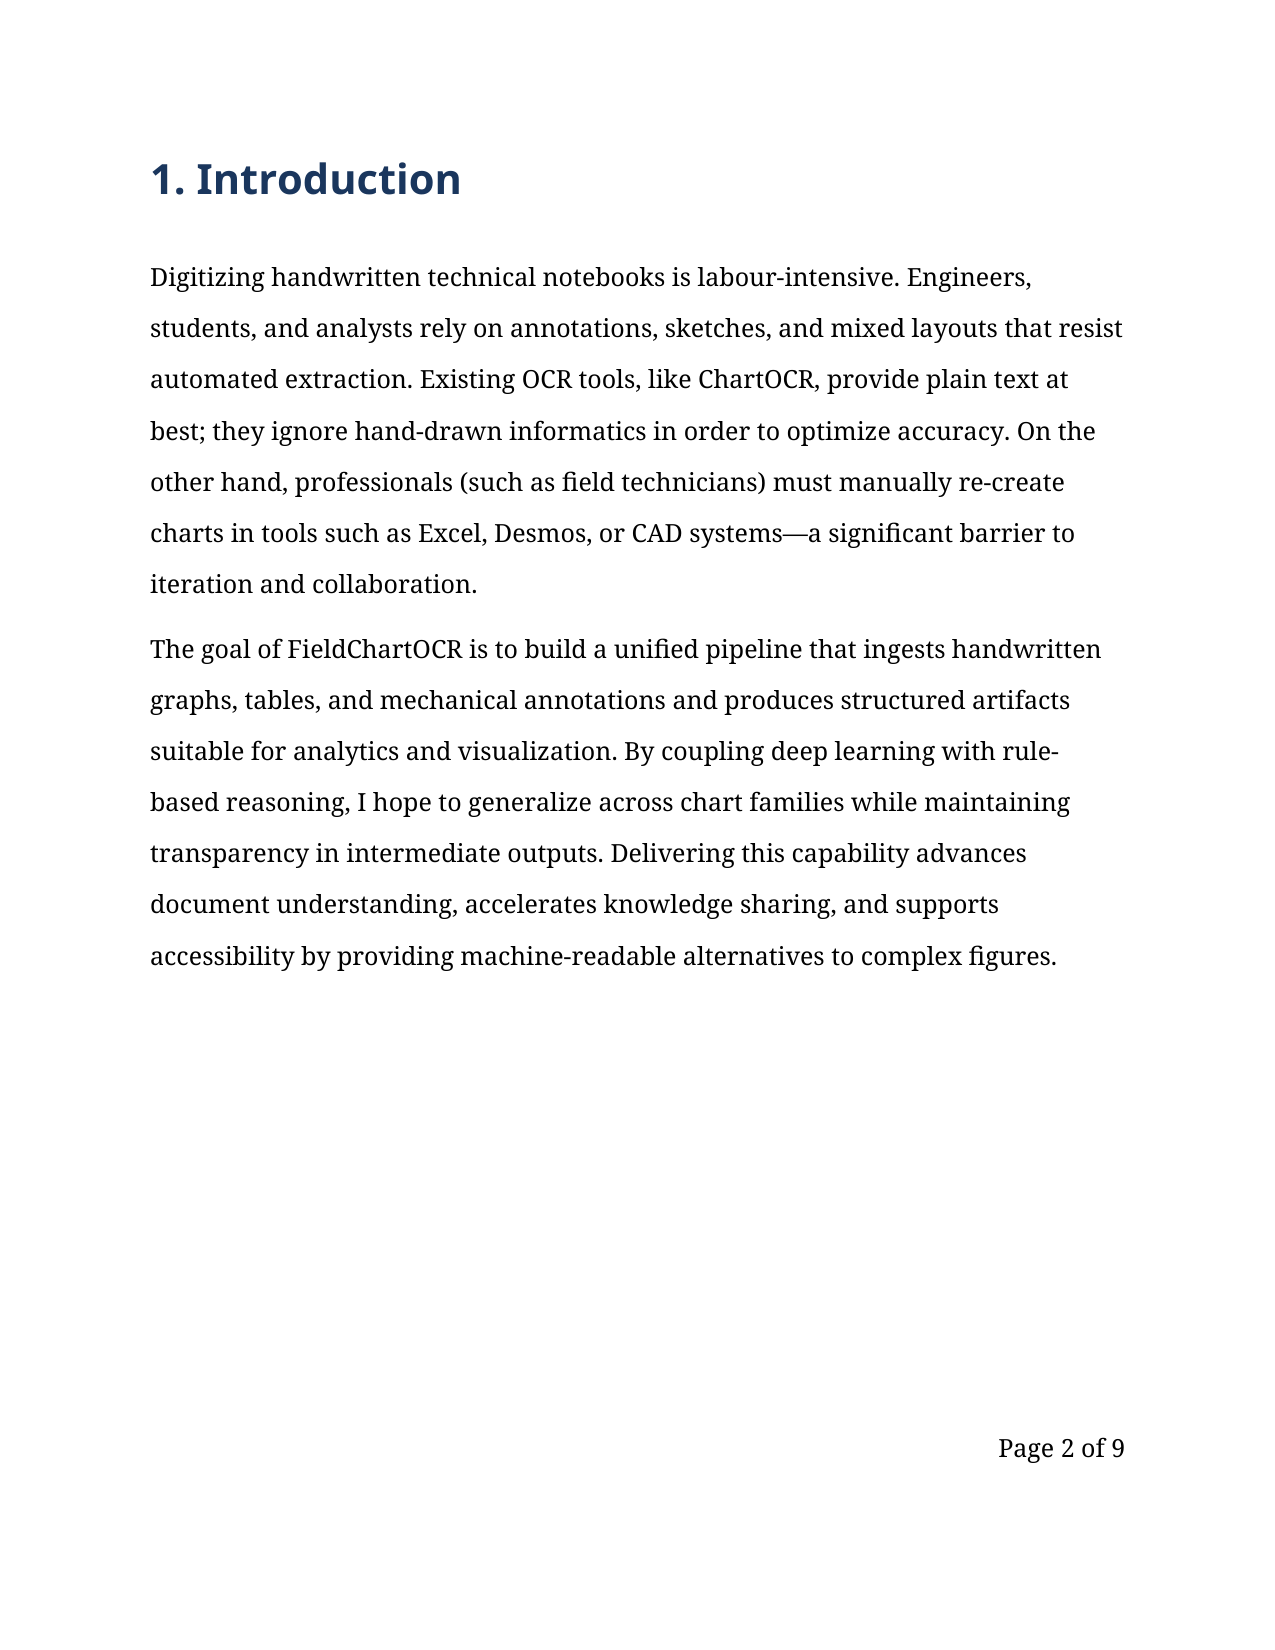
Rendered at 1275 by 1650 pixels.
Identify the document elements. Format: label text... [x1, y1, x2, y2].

text The goal of FieldChartOCR is to build a unified pipeline that ingests handwritten graphs, tables, and mechanical annotations and produces structured artifacts suitable for analytics and visualization. By coupling deep learning with rule-based reasoning, I hope to generalize across chart families while maintaining transparency in intermediate outputs. Delivering this capability advances document understanding, accelerates knowledge sharing, and supports accessibility by providing machine-readable alternatives to complex figures. [150, 632, 1125, 972]
subtitle 1. Introduction [150, 150, 1125, 207]
text Digitizing handwritten technical notebooks is labour-intensive. Engineers, students, and analysts rely on annotations, sketches, and mixed layouts that resist automated extraction. Existing OCR tools, like ChartOCR, provide plain text at best; they ignore hand-drawn informatics in order to optimize accuracy. On the other hand, professionals (such as field technicians) must manually re-create charts in tools such as Excel, Desmos, or CAD systems—a significant barrier to iteration and collaboration. [150, 260, 1125, 600]
